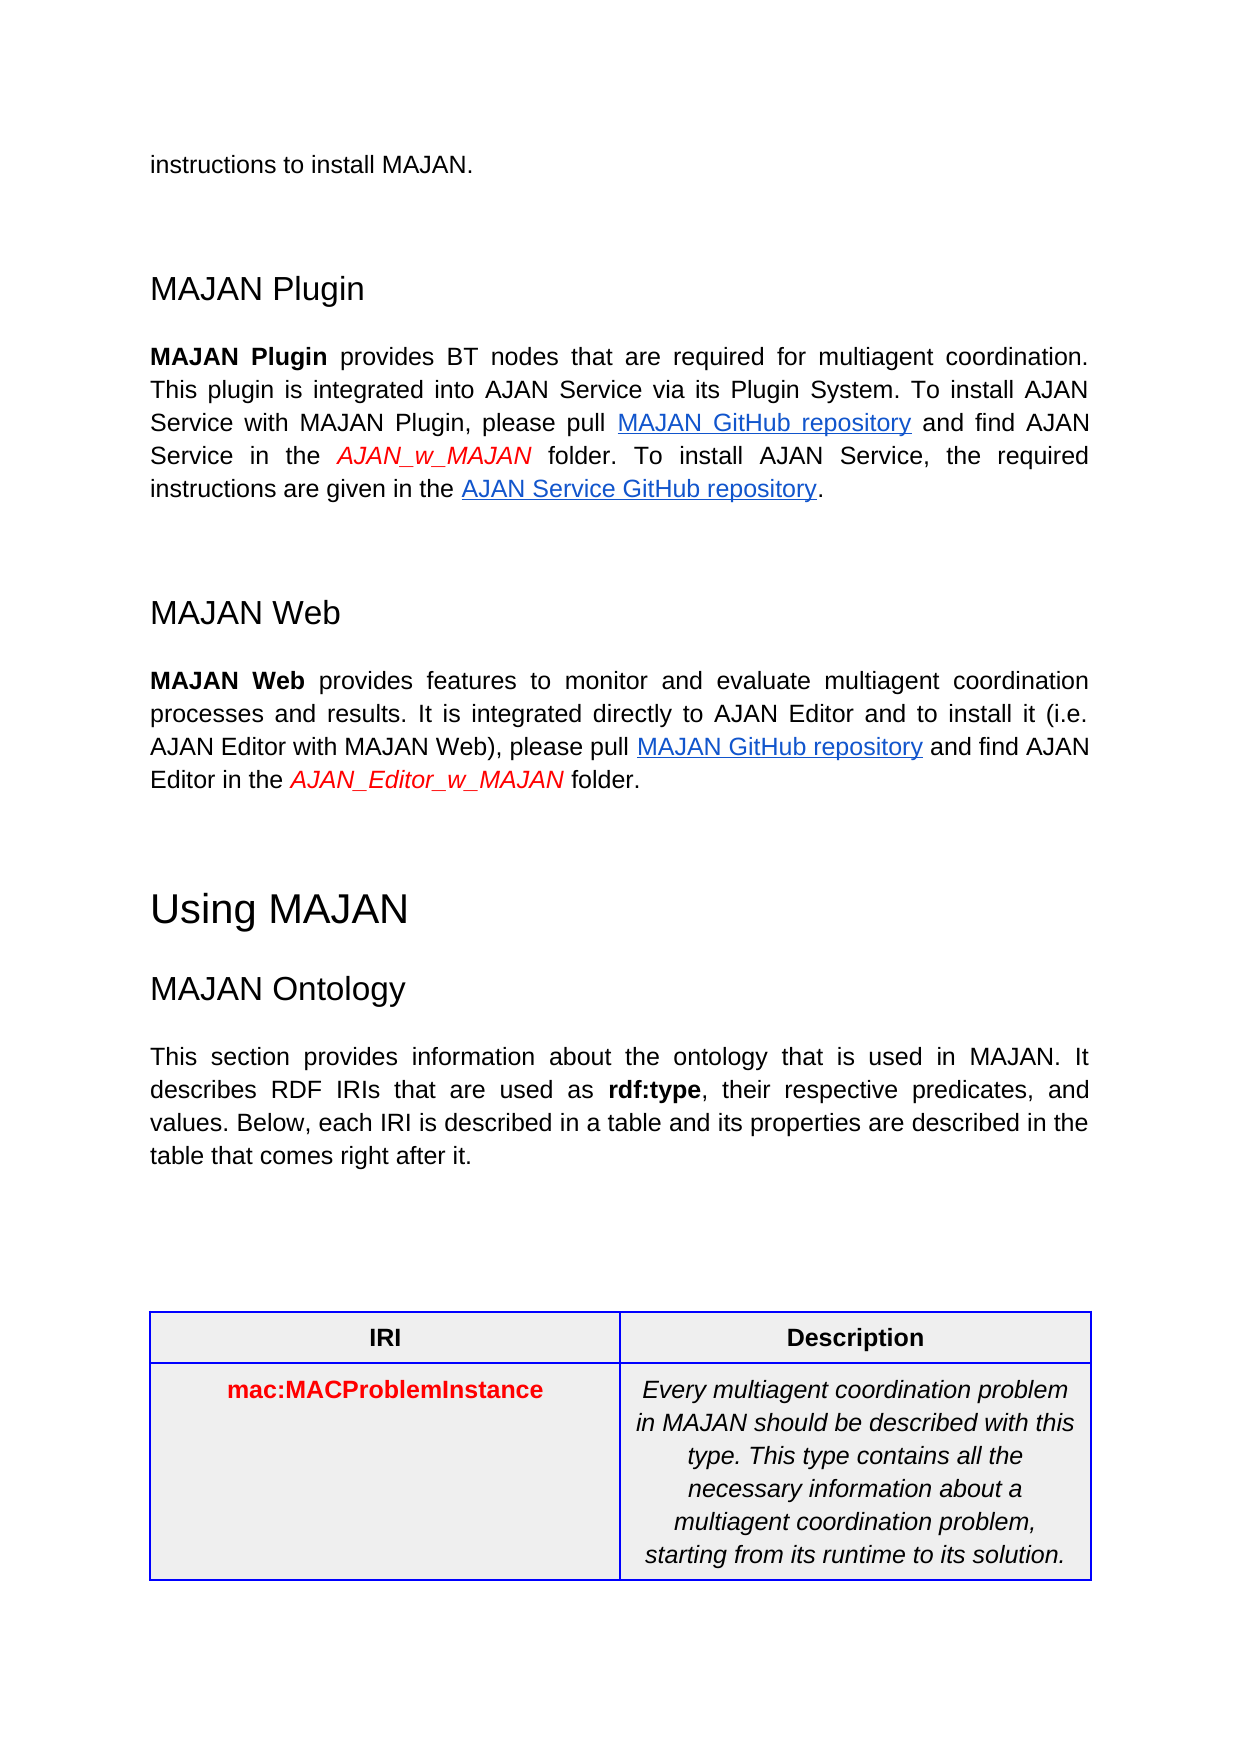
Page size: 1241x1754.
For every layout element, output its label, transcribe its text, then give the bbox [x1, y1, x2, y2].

subtitle MAJAN Ontology [150, 969, 1090, 1007]
text MAJAN Plugin provides BT nodes that are required for multiagent coordination. This plugin is integrated into AJAN Service via its Plugin System. To install AJAN Service with MAJAN Plugin, please pull MAJAN GitHub repository and find AJAN Service in the AJAN_w_MAJAN folder. To install AJAN Service, the required instructions are given in the AJAN Service GitHub repository. [150, 342, 1090, 503]
subtitle MAJAN Plugin [150, 269, 1090, 307]
subtitle MAJAN Web [150, 593, 1090, 631]
text This section provides information about the ontology that is used in MAJAN. It describes RDF IRIs that are used as rdf:type, their respective predicates, and values. Below, each IRI is described in a table and its properties are described in the table that comes right after it. [150, 1042, 1090, 1170]
table_header Description [621, 1313, 1090, 1362]
table_cell Every multiagent coordination problem in MAJAN should be described with this type. This type contains all the necessary information about a multiagent coordination problem, starting from its runtime to its solution. [621, 1364, 1090, 1579]
text MAJAN Web provides features to monitor and evaluate multiagent coordination processes and results. It is integrated directly to AJAN Editor and to install it (i.e. AJAN Editor with MAJAN Web), please pull MAJAN GitHub repository and find AJAN Editor in the AJAN_Editor_w_MAJAN folder. [150, 666, 1090, 794]
text instructions to install MAJAN. [150, 150, 1090, 179]
table_cell mac:MACProblemInstance [151, 1364, 619, 1579]
subtitle Using MAJAN [150, 884, 1090, 932]
table_header IRI [151, 1313, 619, 1362]
